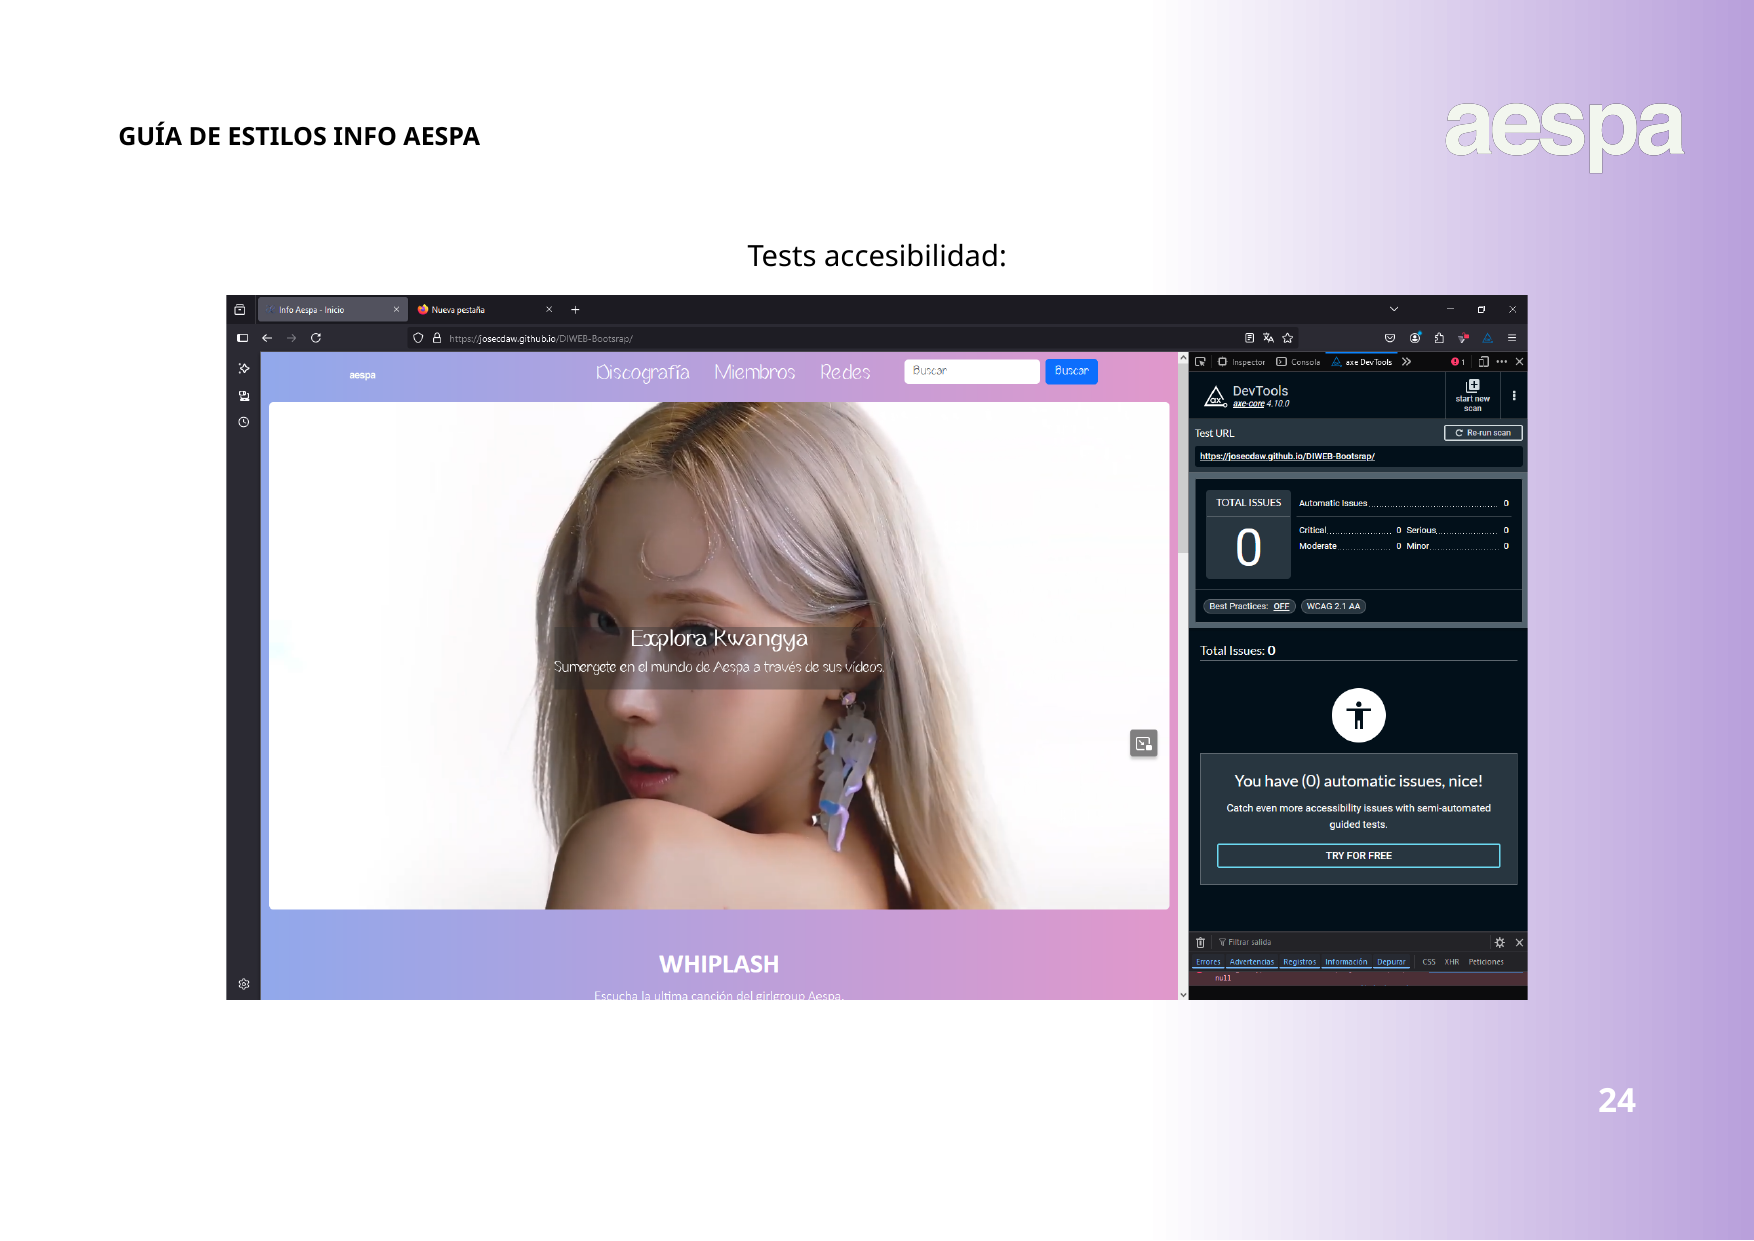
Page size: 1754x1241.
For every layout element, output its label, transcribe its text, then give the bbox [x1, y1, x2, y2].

text Tests accesibilidad: [118, 235, 1636, 274]
picture [1428, 88, 1703, 187]
picture [226, 295, 1528, 1000]
